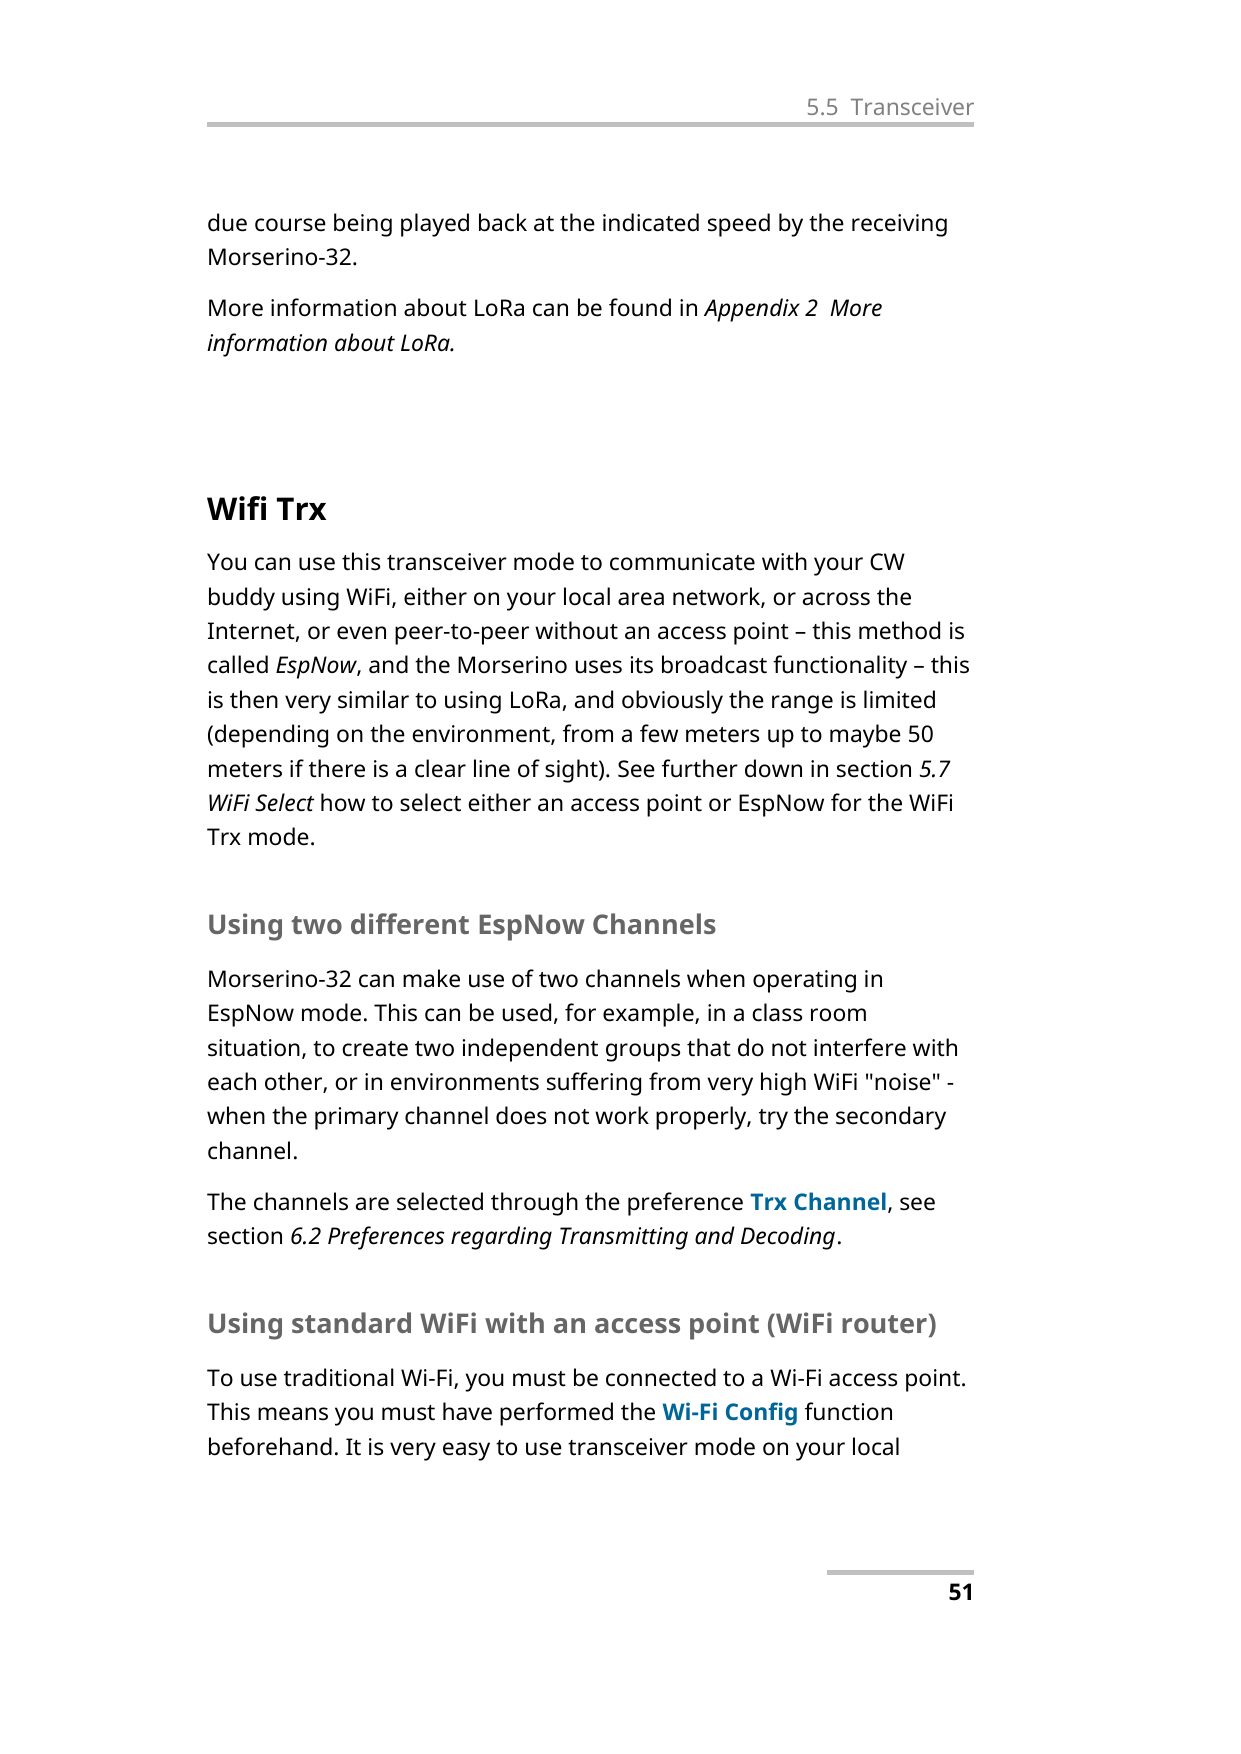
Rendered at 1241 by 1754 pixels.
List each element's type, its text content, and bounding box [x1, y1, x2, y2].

text More information about LoRa can be found in Appendix 2 More information about LoRa. [207, 292, 974, 358]
text due course being played back at the indicated speed by the receiving Morserino-32. [207, 207, 974, 272]
text Using standard WiFi with an access point (WiFi router) [207, 1304, 974, 1341]
text Morserino-32 can make use of two channels when operating in EspNow mode. This can be used, for example, in a class room situation, to create two independent groups that do not interfere with each other, or in environments suffering from very high WiFi "noise" - when the primary channel does not work properly, try the secondary channel. [207, 963, 974, 1166]
text The channels are selected through the preference Trx Channel, see section 6.2 Preferences regarding Transmitting and Decoding. [207, 1186, 974, 1251]
text You can use this transceiver mode to communicate with your CW buddy using WiFi, either on your local area network, or across the Internet, or even peer-to-peer without an access point – this method is called EspNow, and the Morserino uses its broadcast functionality – this is then very similar to using LoRa, and obviously the range is limited (depending on the environment, from a few meters up to maybe 50 meters if there is a clear line of sight). See further down in section 5.7 WiFi Select how to select either an access point or EspNow for the WiFi Trx mode. [207, 546, 974, 852]
subtitle Wifi Trx [207, 485, 974, 529]
text Using two different EspNow Channels [207, 906, 974, 942]
text To use traditional Wi-Fi, you must be connected to a Wi-Fi access point. This means you must have performed the Wi-Fi Config function beforehand. It is very easy to use transceiver mode on your local [207, 1362, 974, 1462]
